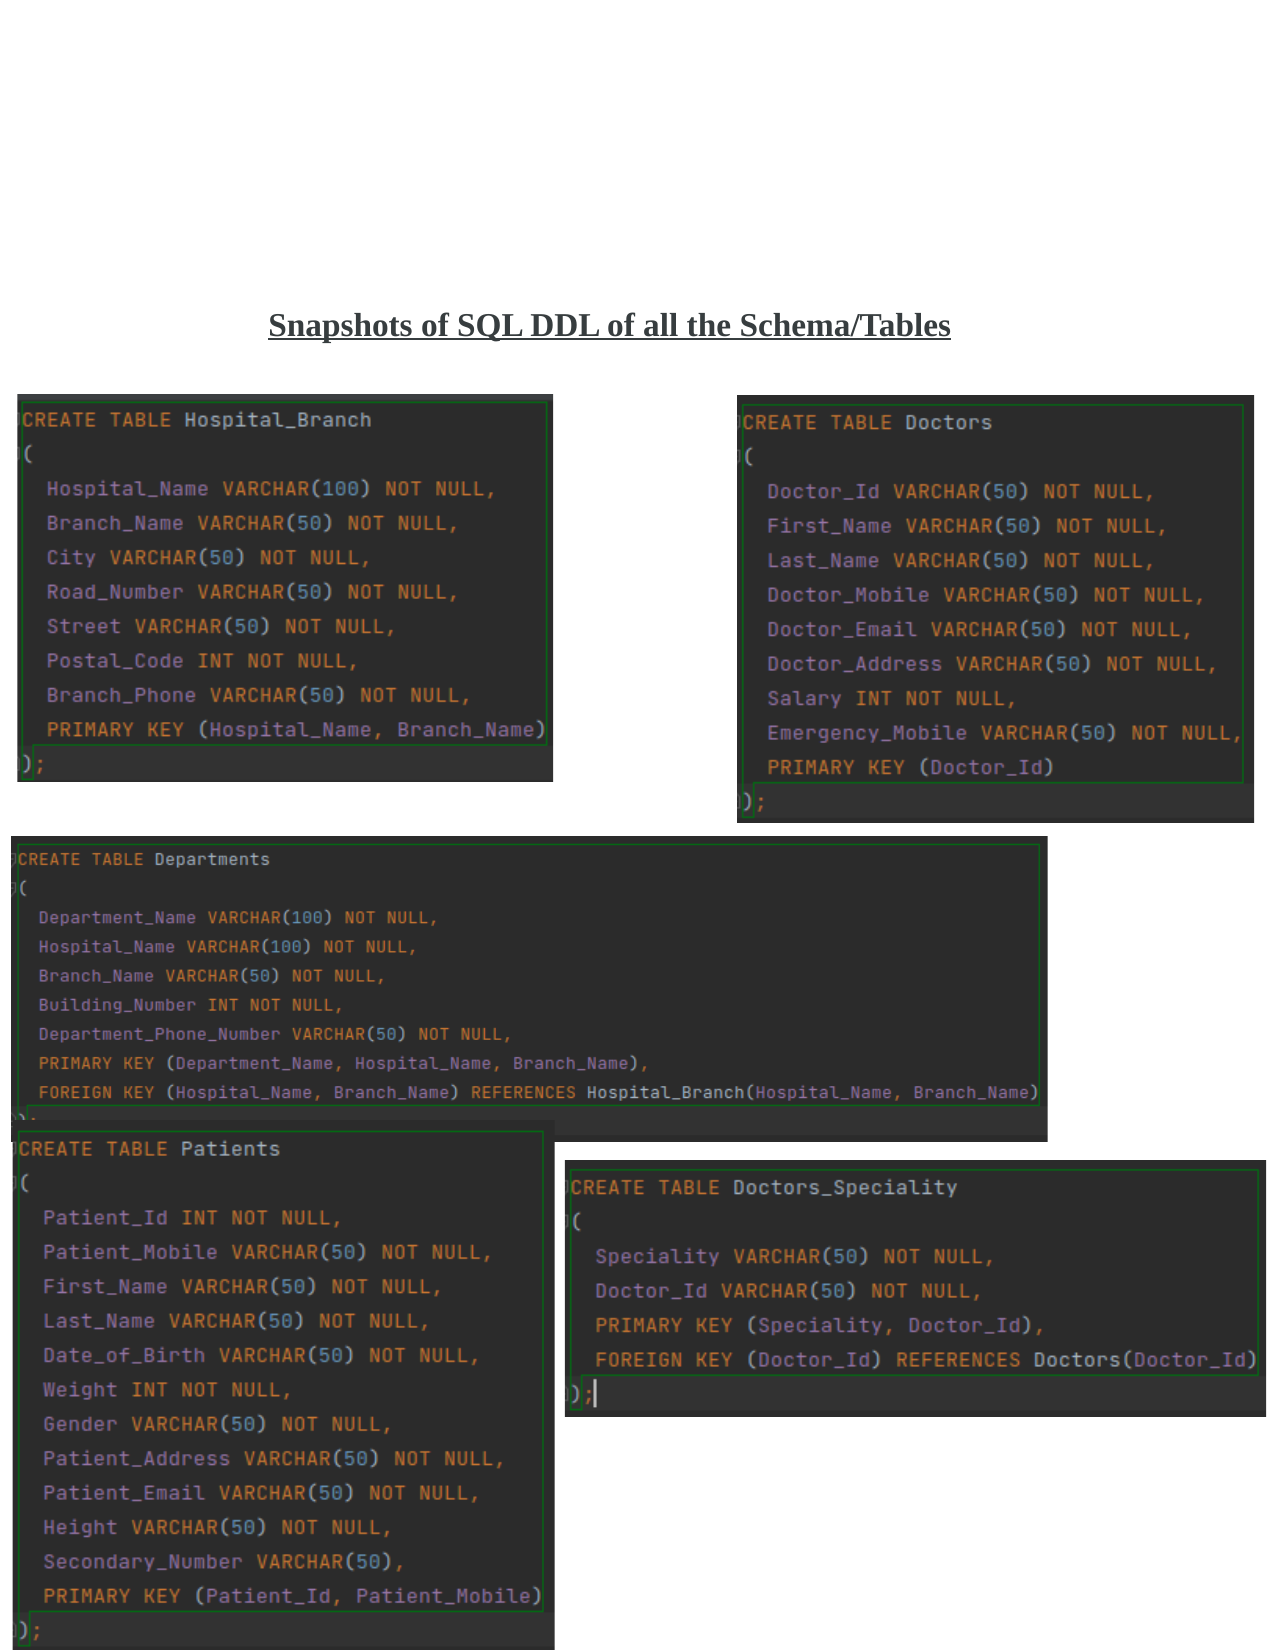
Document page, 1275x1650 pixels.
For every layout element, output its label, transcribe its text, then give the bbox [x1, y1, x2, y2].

text Snapshots of SQL DDL of all the Schema/Tables [118, 305, 1155, 343]
picture [564, 1160, 1267, 1417]
picture [17, 394, 554, 782]
picture [11, 836, 1048, 1650]
picture [737, 395, 1255, 823]
